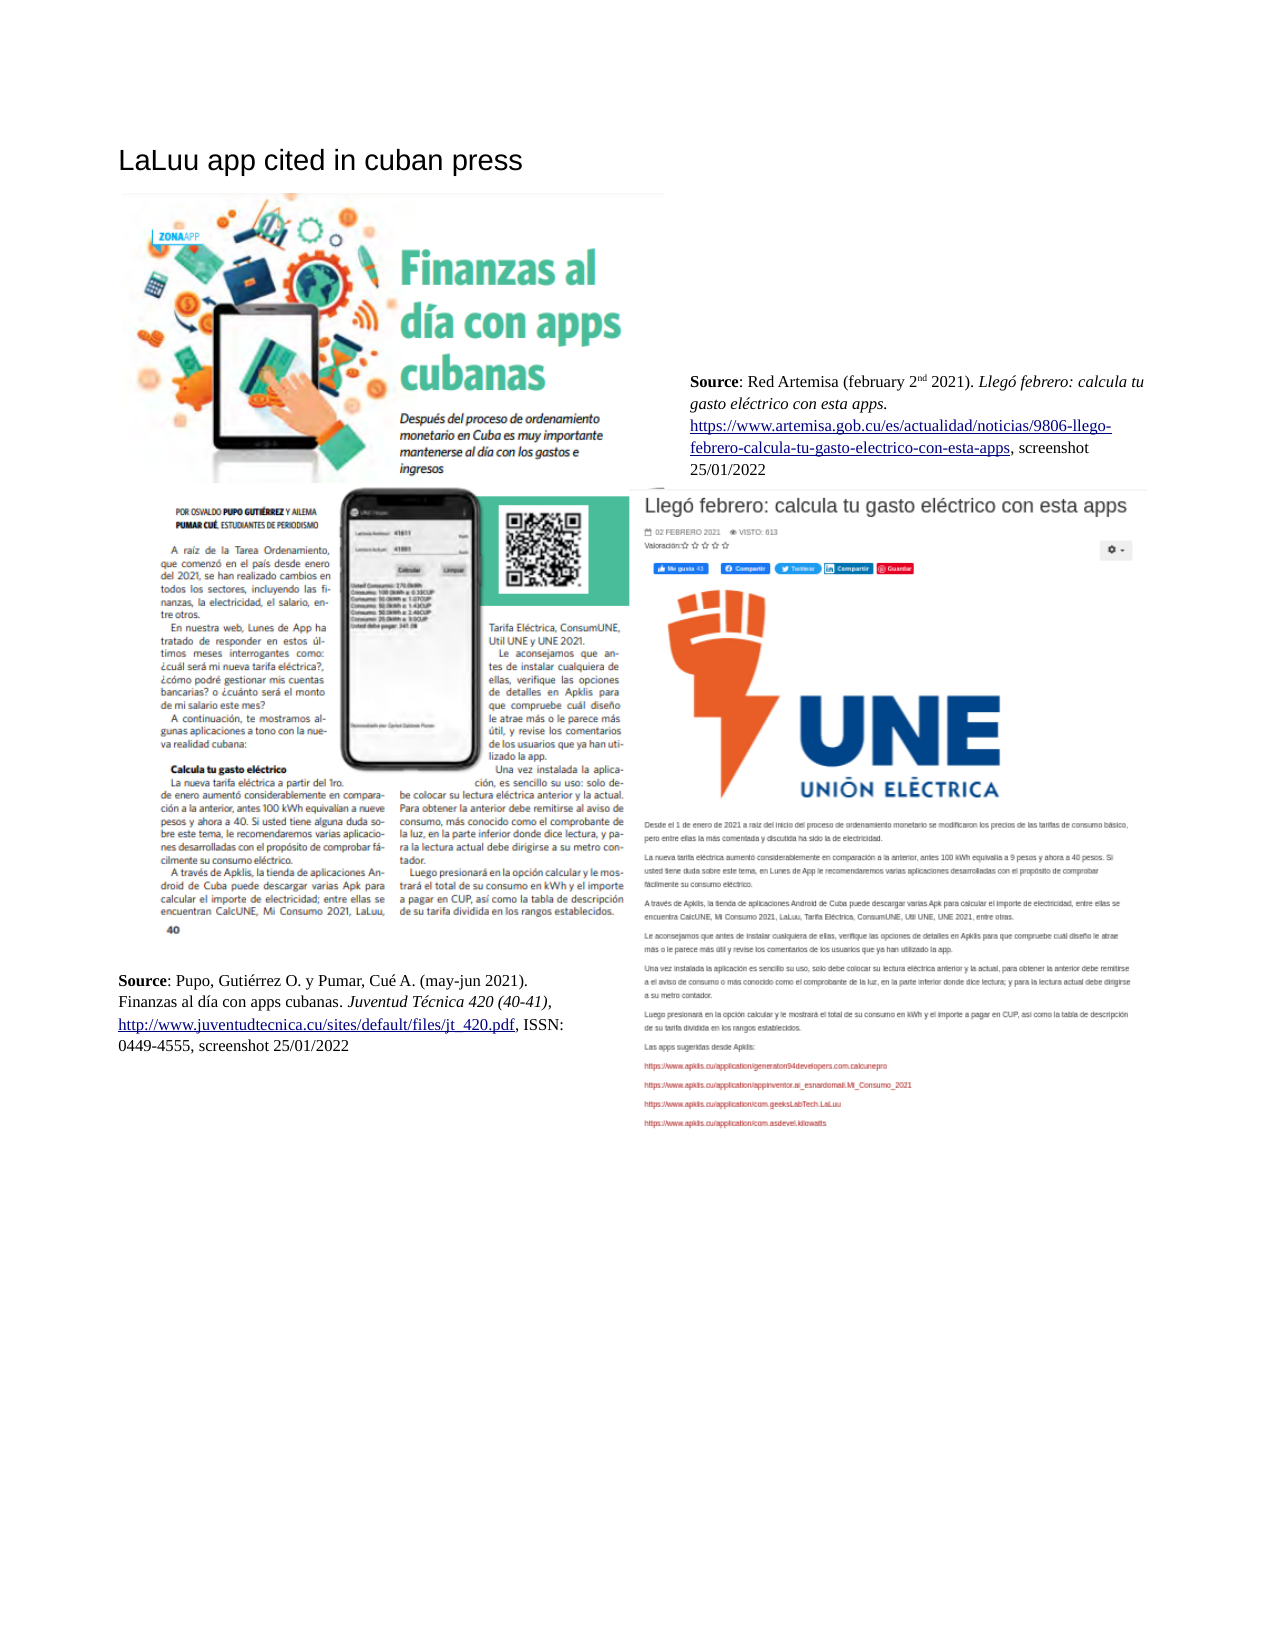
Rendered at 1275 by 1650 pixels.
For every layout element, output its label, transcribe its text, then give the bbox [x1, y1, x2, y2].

text Source: Pupo, Gutiérrez O. y Pumar, Cué A. (may-jun 2021). Finanzas al día con apps cubanas. Juventud Técnica 420 (40-41), http://www.juventudtecnica.cu/sites/default/files/jt_420.pdf, ISSN: 0449-4555, screenshot 25/01/2022 [118, 496, 594, 1055]
text Source: Red Artemisa (february 2nd 2021). Llegó febrero: calcula tu gasto eléctrico con esta apps. https://www.artemisa.gob.cu/es/actualidad/noticias/9806-llego-febrero-calcula-tu-gasto-electrico-con-esta-apps, screenshot 25/01/2022 [690, 372, 1157, 479]
subtitle LaLuu app cited in cuban press [118, 143, 1157, 177]
picture [122, 193, 1147, 1144]
